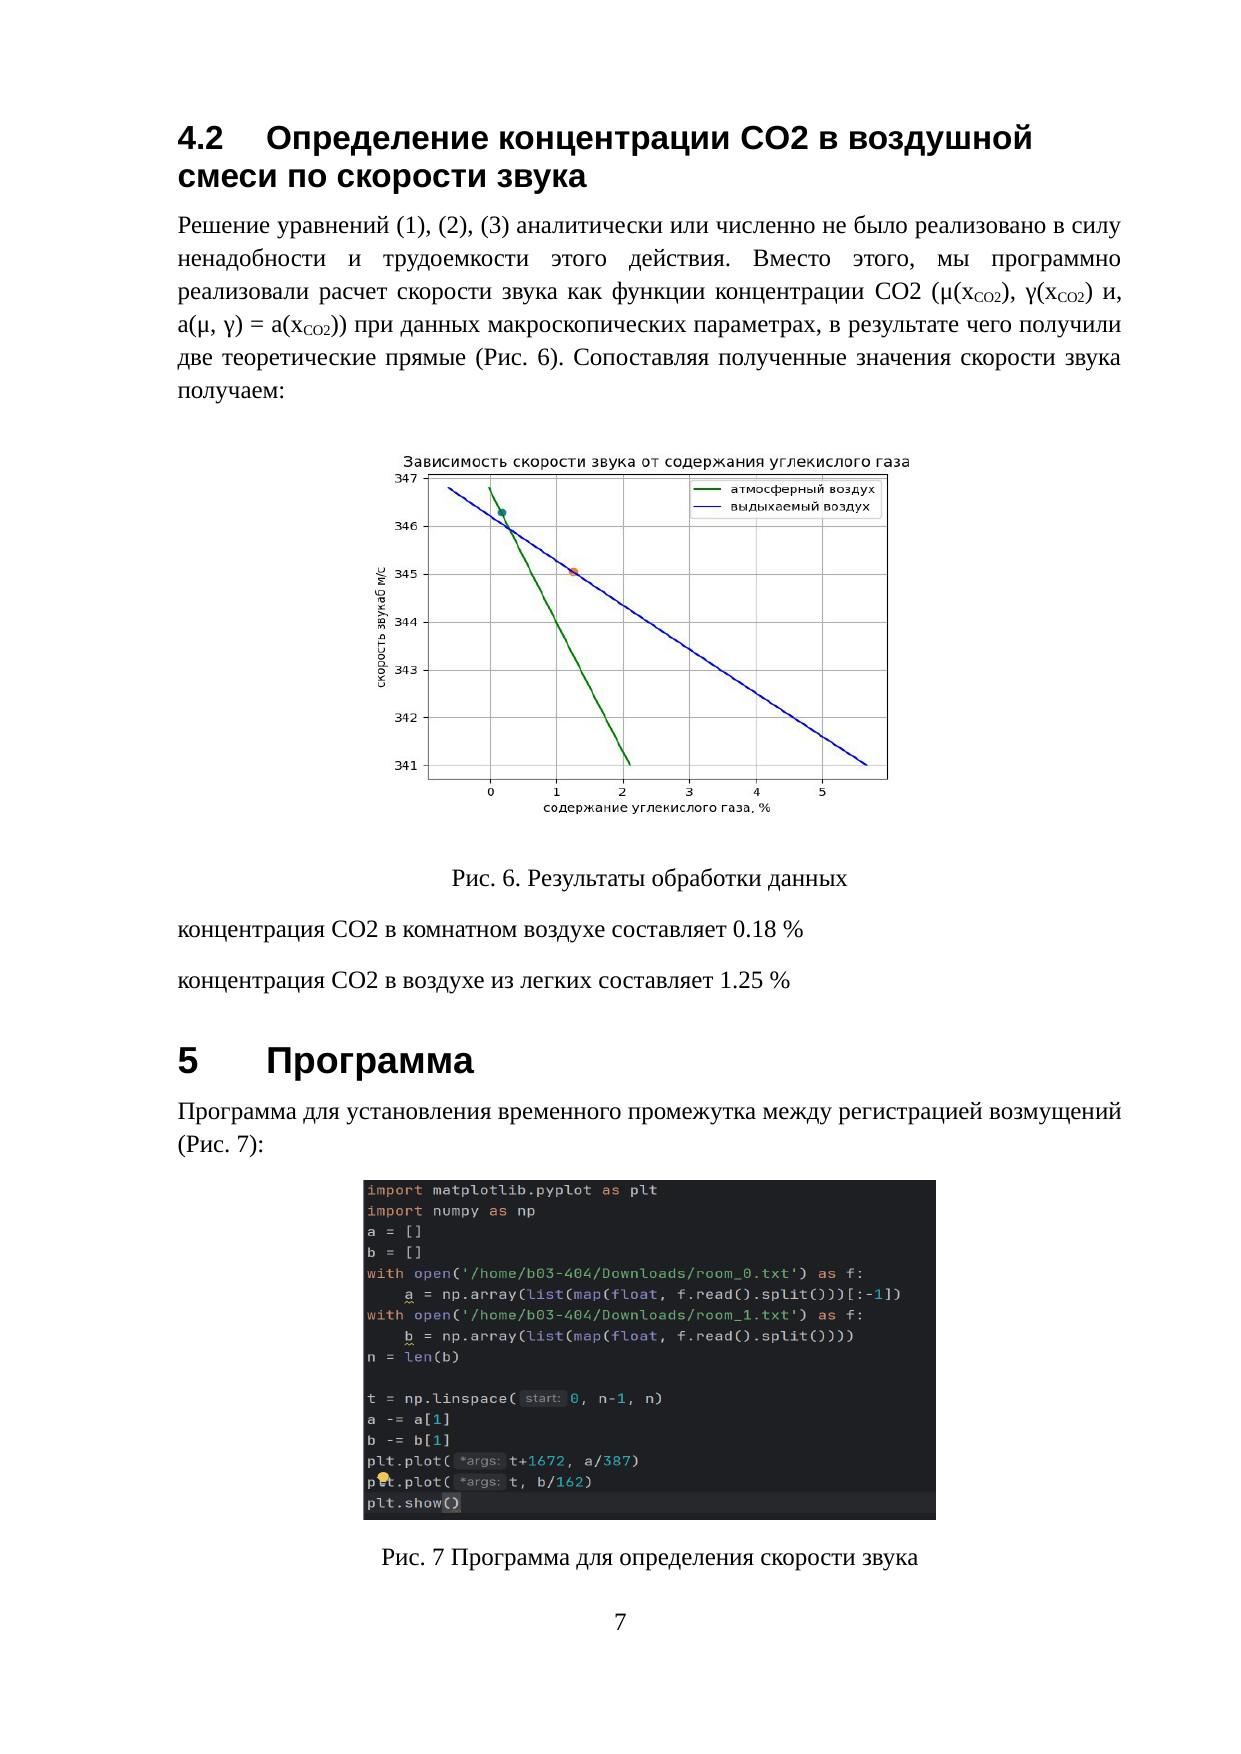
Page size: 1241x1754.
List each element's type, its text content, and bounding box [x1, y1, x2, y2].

text Решение уравнений (1), (2), (3) аналитически или численно не было реализовано в силу ненадобности и трудоемкости этого действия. Вместо этого, мы программно реализовали расчет скорости звука как функции концентрации CO2 (μ(xCO2), γ(xCO2) и, a(μ, γ) = a(xCO2)) при данных макроскопических параметрах, в результате чего получили две теоретические прямые (Рис. 6). Сопоставляя полученные значения скорости звука получаем: [177, 210, 1122, 404]
text концентрация CO2 в воздухе из легких составляет 1.25 % [177, 965, 1122, 994]
text Программа для установления временного промежутка между регистрацией возмущений (Рис. 7): [177, 1096, 1122, 1158]
text Рис. 7 Программа для определения скорости звука [177, 1542, 1122, 1571]
text концентрация CO2 в комнатном воздухе составляет 0.18 % [177, 914, 1122, 943]
subtitle Программа [177, 1038, 1093, 1081]
subtitle Определение концентрации CO2 в воздушной смеси по скорости звука [177, 118, 1093, 195]
text Рис. 6. Результаты обработки данных [177, 863, 1122, 892]
picture [353, 426, 946, 822]
picture [363, 1180, 936, 1520]
